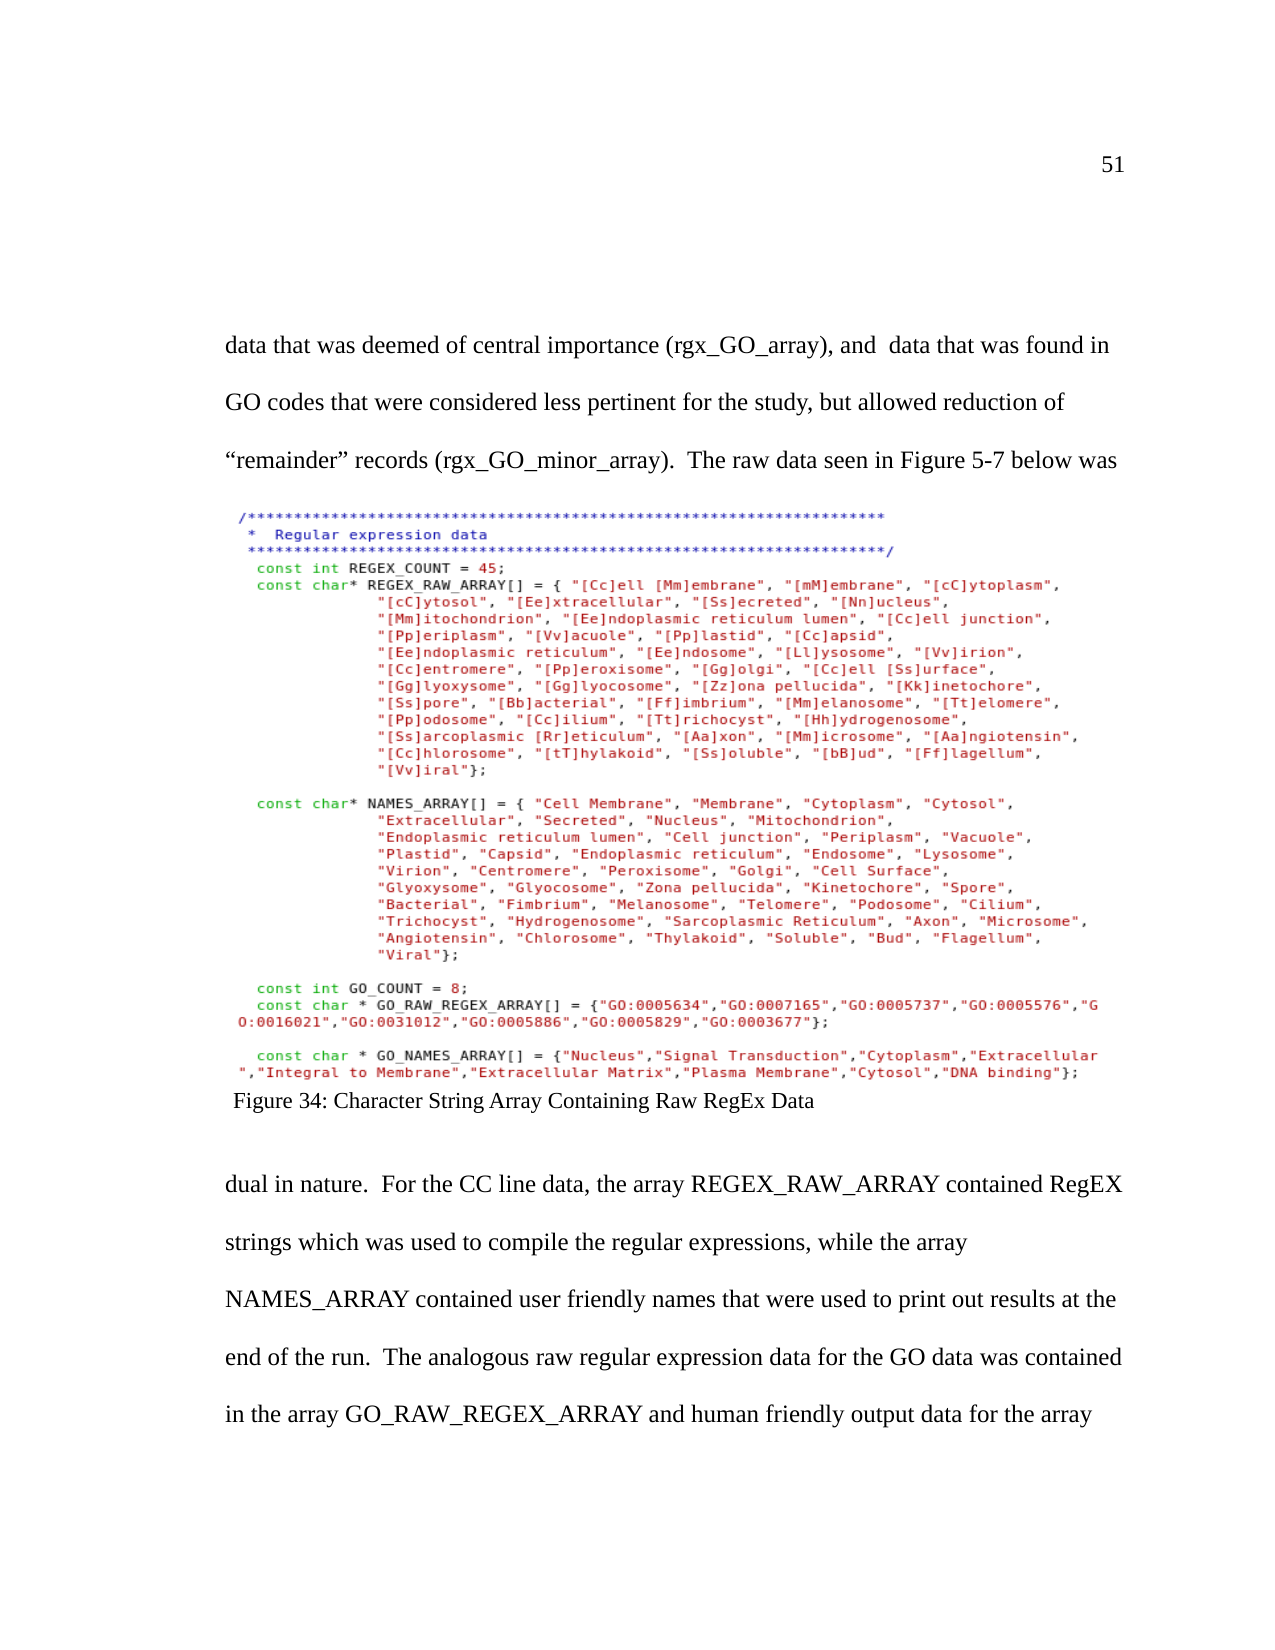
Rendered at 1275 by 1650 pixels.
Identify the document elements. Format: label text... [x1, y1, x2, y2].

picture [233, 507, 1099, 1088]
text dual in nature. For the CC line data, the array REGEX_RAW_ARRAY contained RegEX strings which was used to compile the regular expressions, while the array NAMES_ARRAY contained user friendly names that were used to print out results at the end of the run. The analogous raw regular expression data for the GO data was contained in the array GO_RAW_REGEX_ARRAY and human friendly output data for the array [225, 502, 1125, 1428]
text Figure 34: Character String Array Containing Raw RegEx Data [233, 1087, 1117, 1114]
text data that was deemed of central importance (rgx_GO_array), and data that was found in GO codes that were considered less pertinent for the study, but allowed reduction of “remainder” records (rgx_GO_minor_array). The raw data seen in Figure 5-7 below was [225, 330, 1125, 474]
